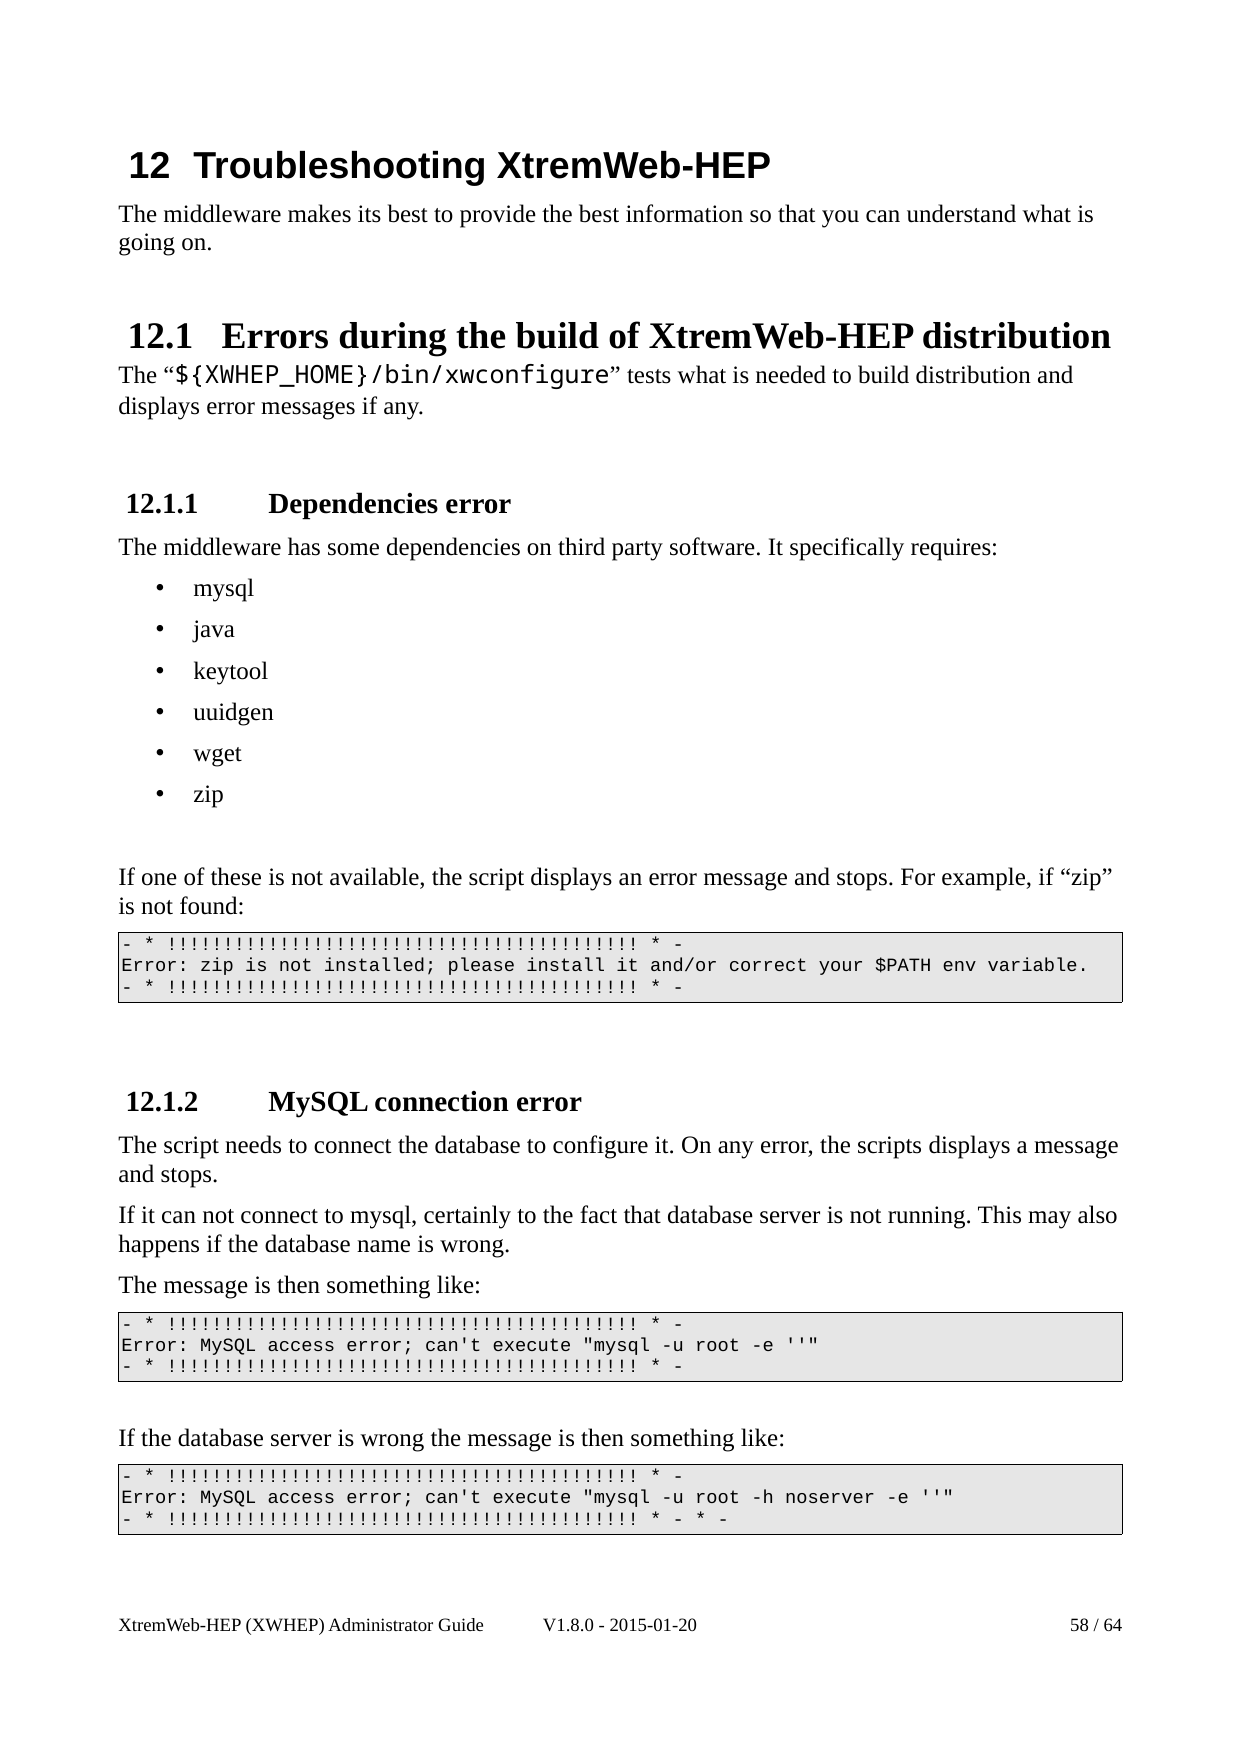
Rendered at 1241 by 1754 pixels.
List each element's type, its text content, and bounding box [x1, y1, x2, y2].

text The middleware makes its best to provide the best information so that you can understand what is going on. [118, 199, 1122, 256]
text - * !!!!!!!!!!!!!!!!!!!!!!!!!!!!!!!!!!!!!!!!!! * - [119, 1354, 1122, 1381]
text Error: MySQL access error; can't execute "mysql -u root -e ''" [119, 1333, 1122, 1354]
list java [156, 614, 1122, 643]
list wget [156, 738, 1122, 767]
subtitle Dependencies error [118, 486, 1122, 519]
text If one of these is not available, the script displays an error message and stops. For example, if “zip” is not found: [118, 862, 1122, 919]
text The middleware has some dependencies on third party software. It specifically requires: [118, 532, 1122, 561]
subtitle MySQL connection error [118, 1084, 1122, 1118]
text Error: zip is not installed; please install it and/or correct your $PATH env variable. [119, 953, 1122, 974]
text The script needs to connect the database to configure it. On any error, the scripts displays a message and stops. [118, 1130, 1122, 1188]
text If the database server is wrong the message is then something like: [118, 1423, 1122, 1451]
text - * !!!!!!!!!!!!!!!!!!!!!!!!!!!!!!!!!!!!!!!!!! * - [119, 1465, 1122, 1485]
text The “${XWHEP_HOME}/bin/xwconfigure” tests what is needed to build distribution and displays error messages if any. [118, 357, 1122, 420]
subtitle Errors during the build of XtremWeb-HEP distribution [118, 314, 1122, 357]
subtitle Troubleshooting XtremWeb-HEP [118, 143, 1122, 186]
text The message is then something like: [118, 1270, 1122, 1299]
text Error: MySQL access error; can't execute "mysql -u root -h noserver -e ''" [119, 1485, 1122, 1506]
text - * !!!!!!!!!!!!!!!!!!!!!!!!!!!!!!!!!!!!!!!!!! * - * - [119, 1506, 1122, 1534]
list mysql [156, 573, 1122, 602]
text If it can not connect to mysql, certainly to the fact that database server is not running. This may also happens if the database name is wrong. [118, 1200, 1122, 1258]
text - * !!!!!!!!!!!!!!!!!!!!!!!!!!!!!!!!!!!!!!!!!! * - [119, 933, 1122, 953]
text - * !!!!!!!!!!!!!!!!!!!!!!!!!!!!!!!!!!!!!!!!!! * - [119, 974, 1122, 1002]
list keytool [156, 656, 1122, 684]
list uuidgen [156, 697, 1122, 726]
list zip [156, 779, 1122, 808]
text - * !!!!!!!!!!!!!!!!!!!!!!!!!!!!!!!!!!!!!!!!!! * - [119, 1313, 1122, 1333]
